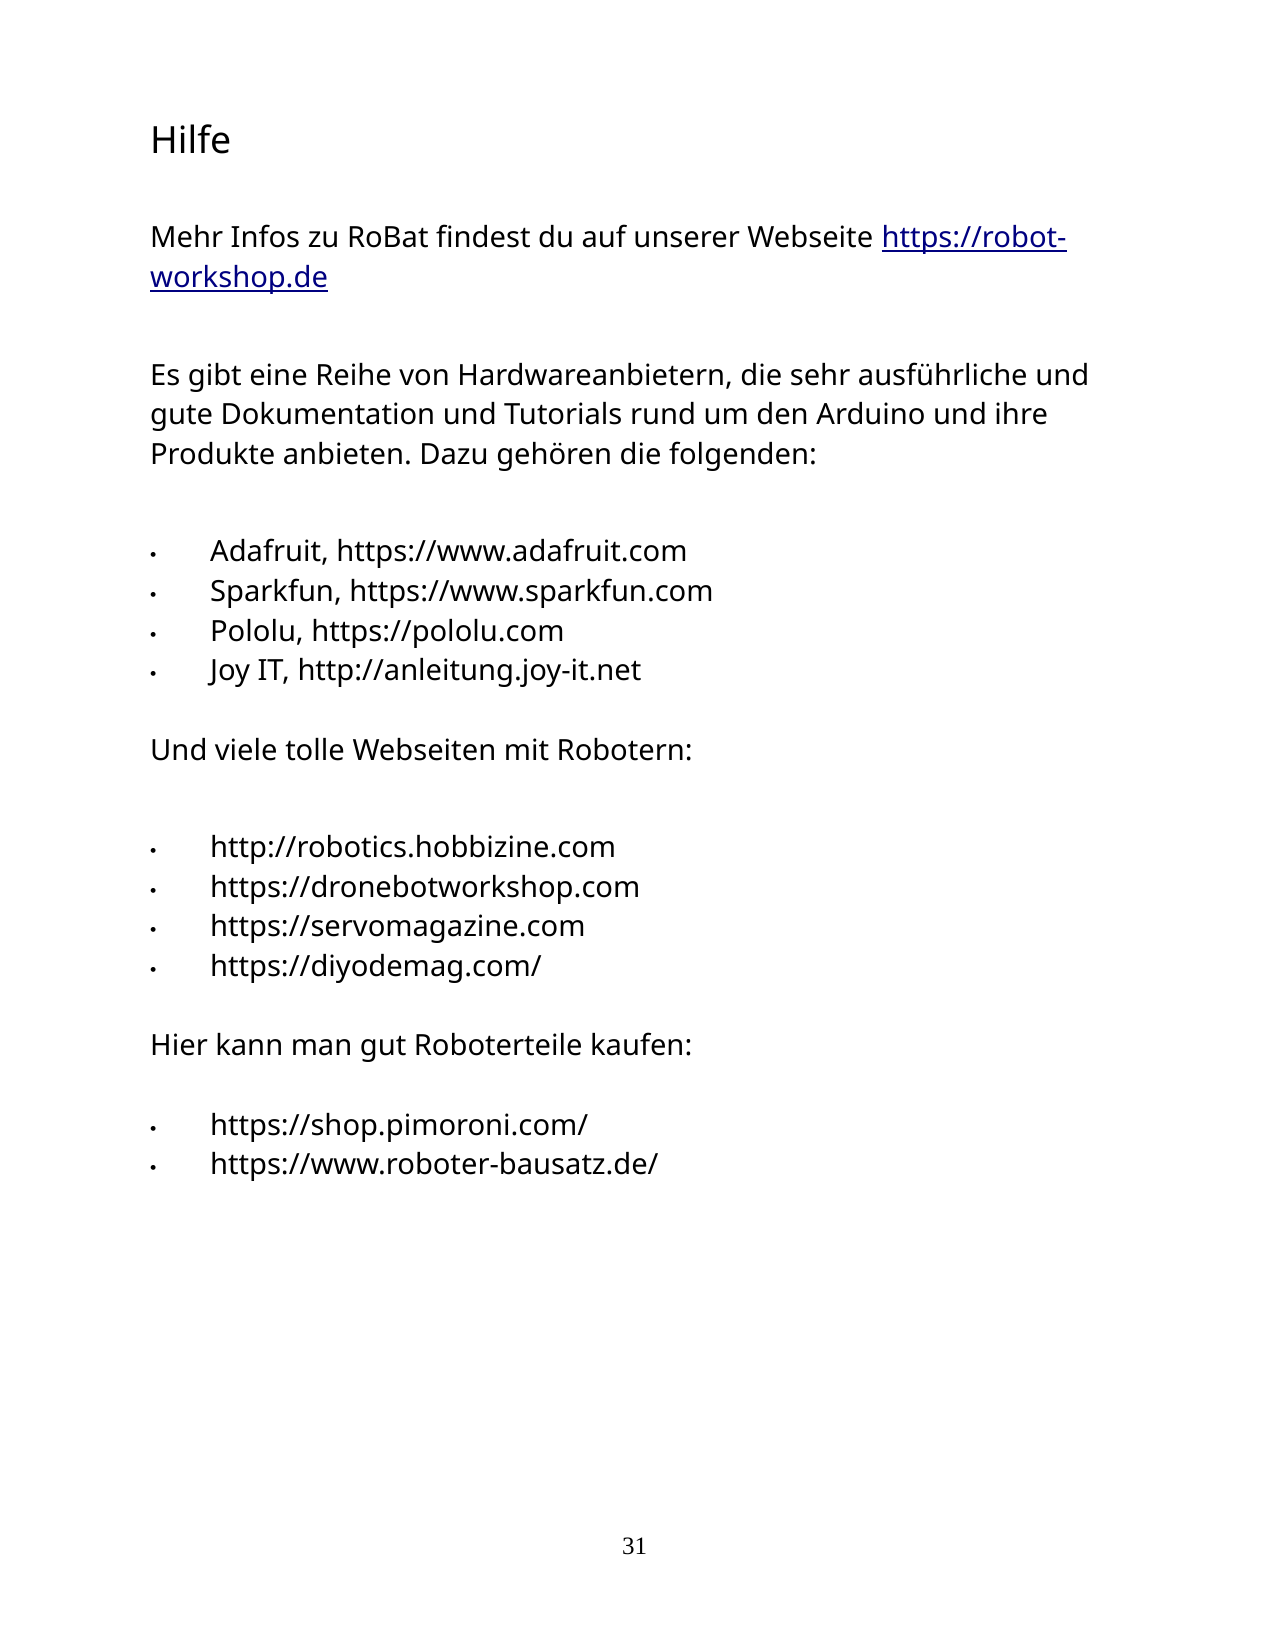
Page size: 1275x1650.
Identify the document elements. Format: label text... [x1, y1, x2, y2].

list Pololu, https://pololu.com [150, 610, 1125, 649]
list https://servomagazine.com [150, 906, 1125, 945]
text Und viele tolle Webseiten mit Robotern: [150, 729, 1125, 768]
text Mehr Infos zu RoBat findest du auf unserer Webseite https://robot-workshop.de [150, 217, 1125, 296]
text Hier kann man gut Roboterteile kaufen: [150, 1024, 1125, 1064]
subtitle Hilfe [150, 113, 1125, 164]
list https://dronebotworkshop.com [150, 866, 1125, 906]
list https://diyodemag.com/ [150, 945, 1125, 985]
list https://www.roboter-bausatz.de/ [150, 1144, 1125, 1183]
list https://shop.pimoroni.com/ [150, 1104, 1125, 1144]
text Es gibt eine Reihe von Hardwareanbietern, die sehr ausführliche und gute Dokumentation und Tutorials rund um den Arduino und ihre Produkte anbieten. Dazu gehören die folgenden: [150, 354, 1125, 473]
list http://robotics.hobbizine.com [150, 826, 1125, 866]
list Joy IT, http://anleitung.joy-it.net [150, 649, 1125, 689]
list Adafruit, https://www.adafruit.com [150, 530, 1125, 570]
list Sparkfun, https://www.sparkfun.com [150, 570, 1125, 610]
